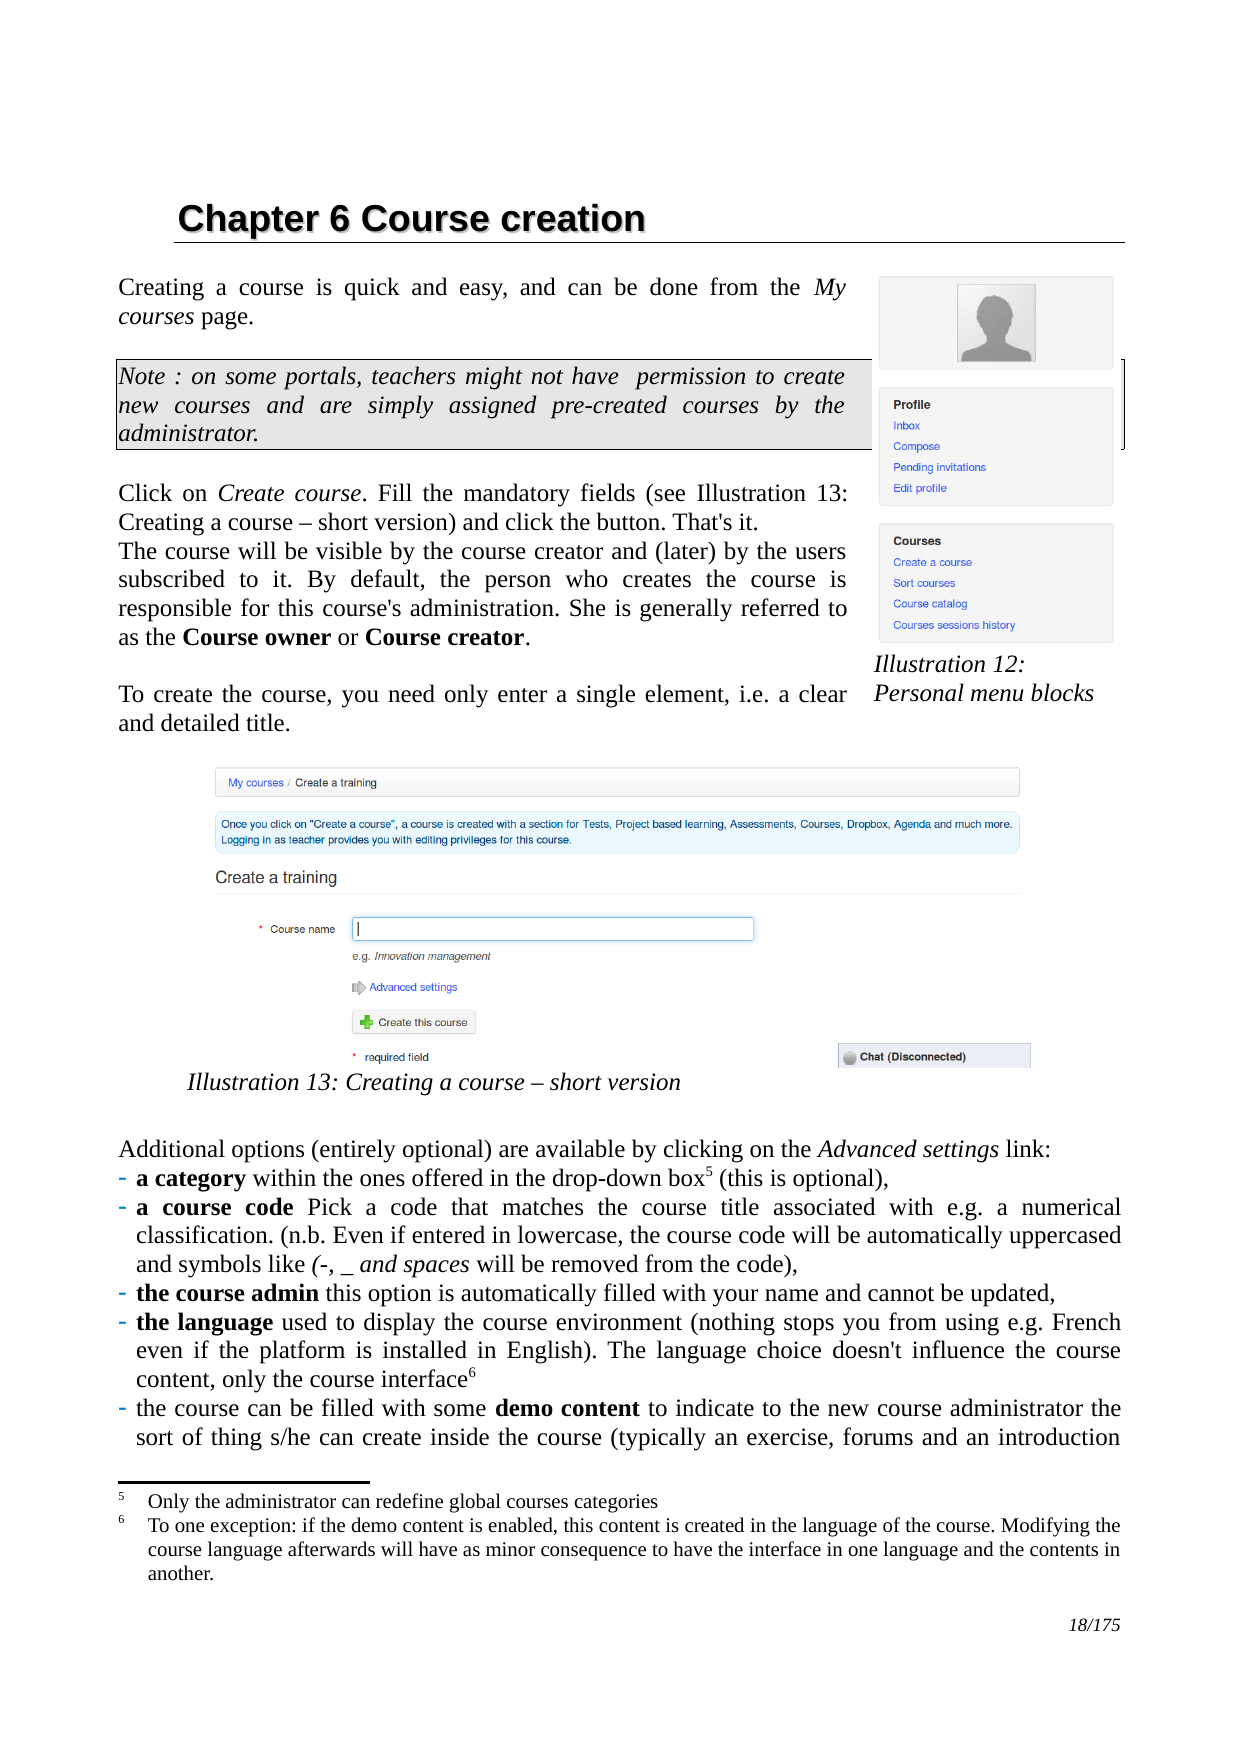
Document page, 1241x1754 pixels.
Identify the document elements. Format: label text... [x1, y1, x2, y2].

text Note : on some portals, teachers might not have permission to create new courses and are simply assigned pre-created courses by the administrator. [117, 360, 872, 449]
list the course admin this option is automatically filled with your name and cannot be updated, [118, 1278, 1122, 1307]
list a category within the ones offered in the drop-down box (this is optional), [118, 1163, 1122, 1192]
picture [209, 767, 1032, 1068]
text Creating a course is quick and easy, and can be done from the My courses page. [118, 272, 872, 330]
list To one exception: if the demo content is enabled, this content is created in the language of the course. Modifying the course language afterwards will have as minor consequence to have the interface in one language and the contents in another. [118, 1513, 1122, 1585]
list the language used to display the course environment (nothing stops you from using e.g. French even if the platform is installed in English). The language choice doesn't influence the course content, only the course interface [118, 1307, 1122, 1393]
text Additional options (entirely optional) are available by clicking on the Advanced settings link: [118, 1134, 1122, 1163]
text To create the course, you need only enter a single element, i.e. a clear and detailed title. [118, 679, 1122, 737]
text Click on Create course. Fill the mandatory fields (see Illustration 13: Creating a course – short version) and click the button. That's it. [118, 478, 872, 536]
picture [872, 269, 1121, 649]
text Illustration 12: Personal menu blocks [873, 649, 1119, 707]
list the course can be filled with some demo content to indicate to the new course administrator the sort of thing s/he can create inside the course (typically an exercise, forums and an introduction [118, 1393, 1122, 1451]
list a course code Pick a code that matches the course title associated with e.g. a numerical classification. (n.b. Even if entered in lowercase, the course code will be automatically uppercased and symbols like (-, _ and spaces will be removed from the code), [118, 1192, 1122, 1278]
text The course will be visible by the course creator and (later) by the users subscribed to it. By default, the person who creates the course is responsible for this course's administration. She is generally referred to as the Course owner or Course creator. [118, 536, 872, 651]
subtitle Course creation [174, 193, 1125, 242]
text Illustration 13: Creating a course – short version [187, 780, 1053, 1096]
list Only the administrator can redefine global courses categories [118, 1488, 1122, 1513]
